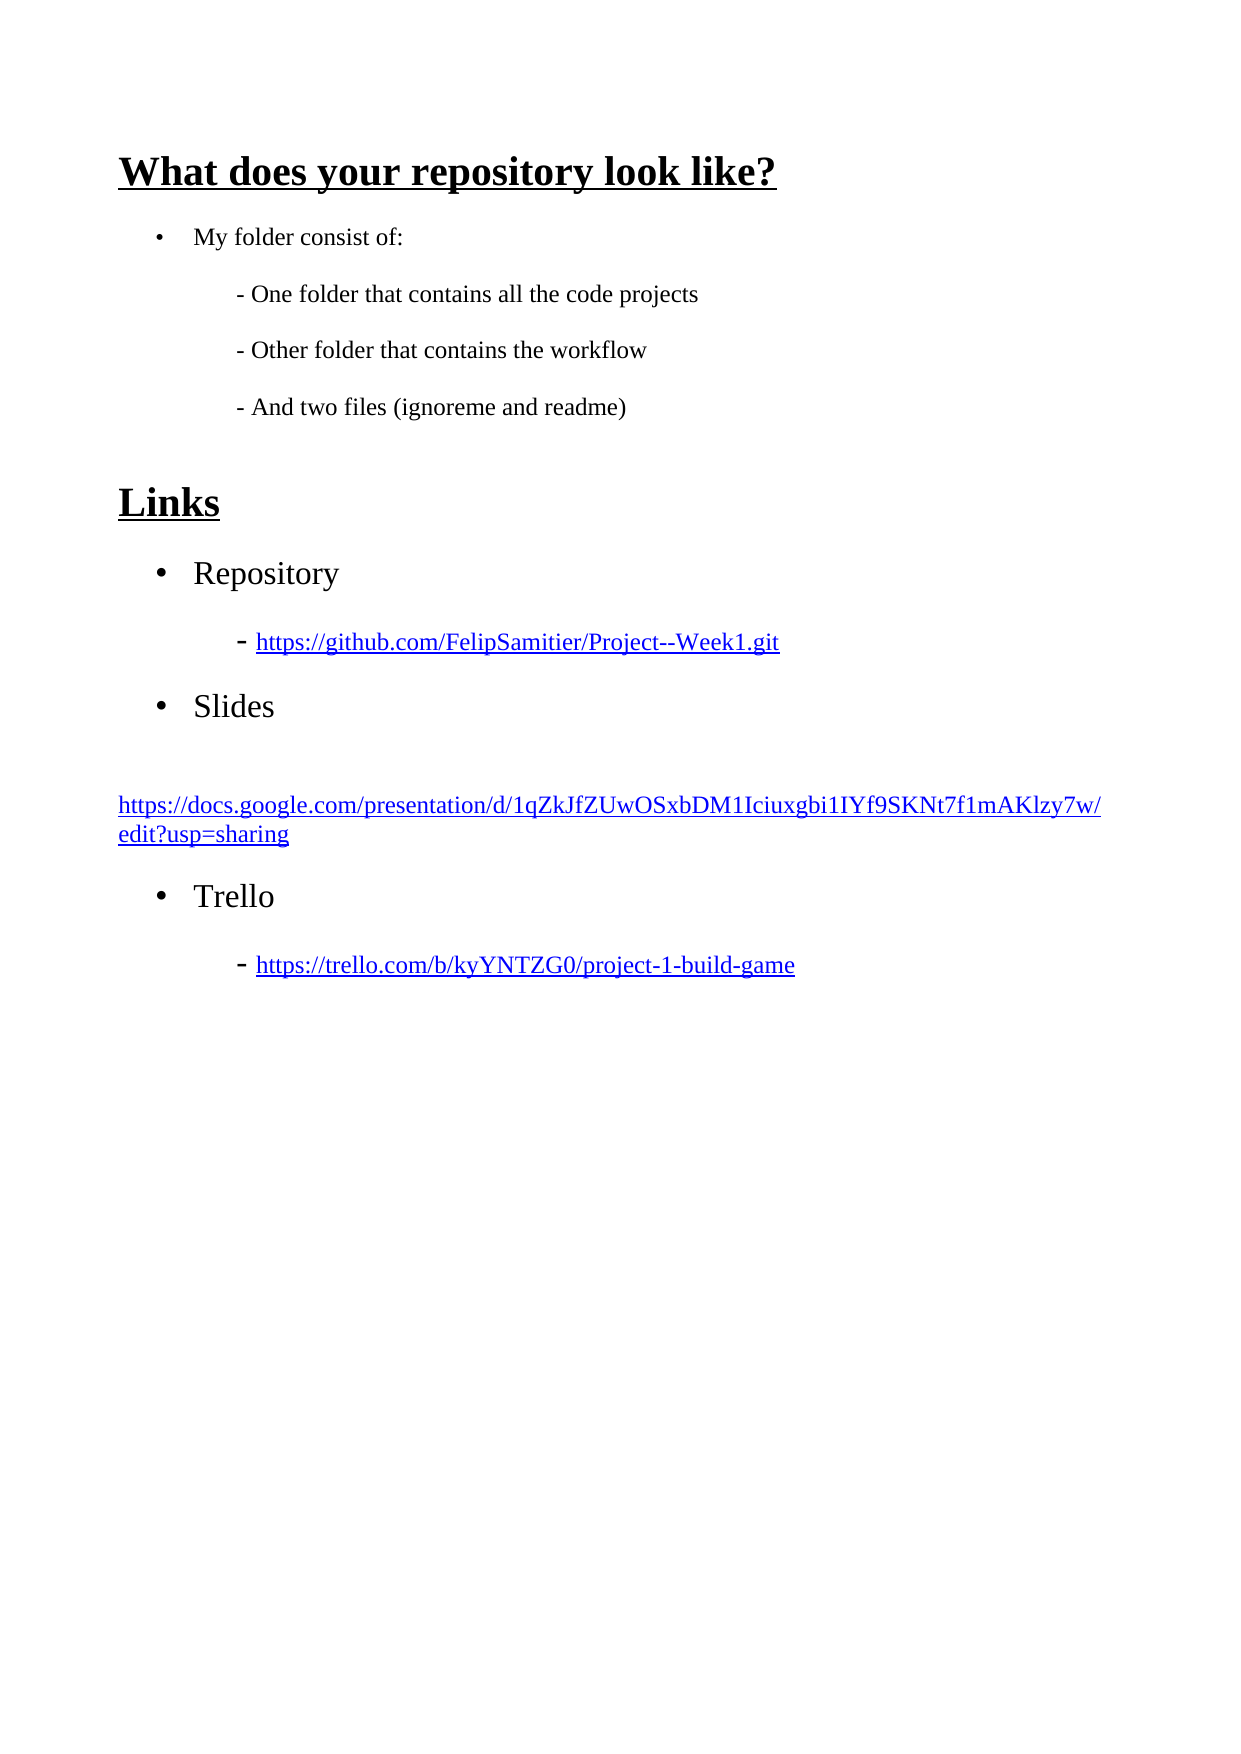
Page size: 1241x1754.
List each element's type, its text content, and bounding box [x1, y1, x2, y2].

text - And two files (ignoreme and readme) [118, 392, 1122, 421]
list Repository [156, 553, 1122, 591]
list My folder consist of: [156, 222, 1122, 251]
text Links [118, 477, 1122, 525]
text - One folder that contains all the code projects [118, 279, 1122, 308]
list Trello [156, 876, 1122, 914]
text - https://github.com/FelipSamitier/Project--Week1.git [118, 619, 1122, 658]
text https://docs.google.com/presentation/d/1qZkJfZUwOSxbDM1Iciuxgbi1IYf9SKNt7f1mAKlzy7w/edit?usp=sharing [118, 752, 1122, 848]
text - Other folder that contains the workflow [118, 336, 1122, 364]
text What does your repository look like? [118, 146, 1122, 194]
list Slides [156, 686, 1122, 724]
text - https://trello.com/b/kyYNTZG0/project-1-build-game [118, 942, 1122, 981]
